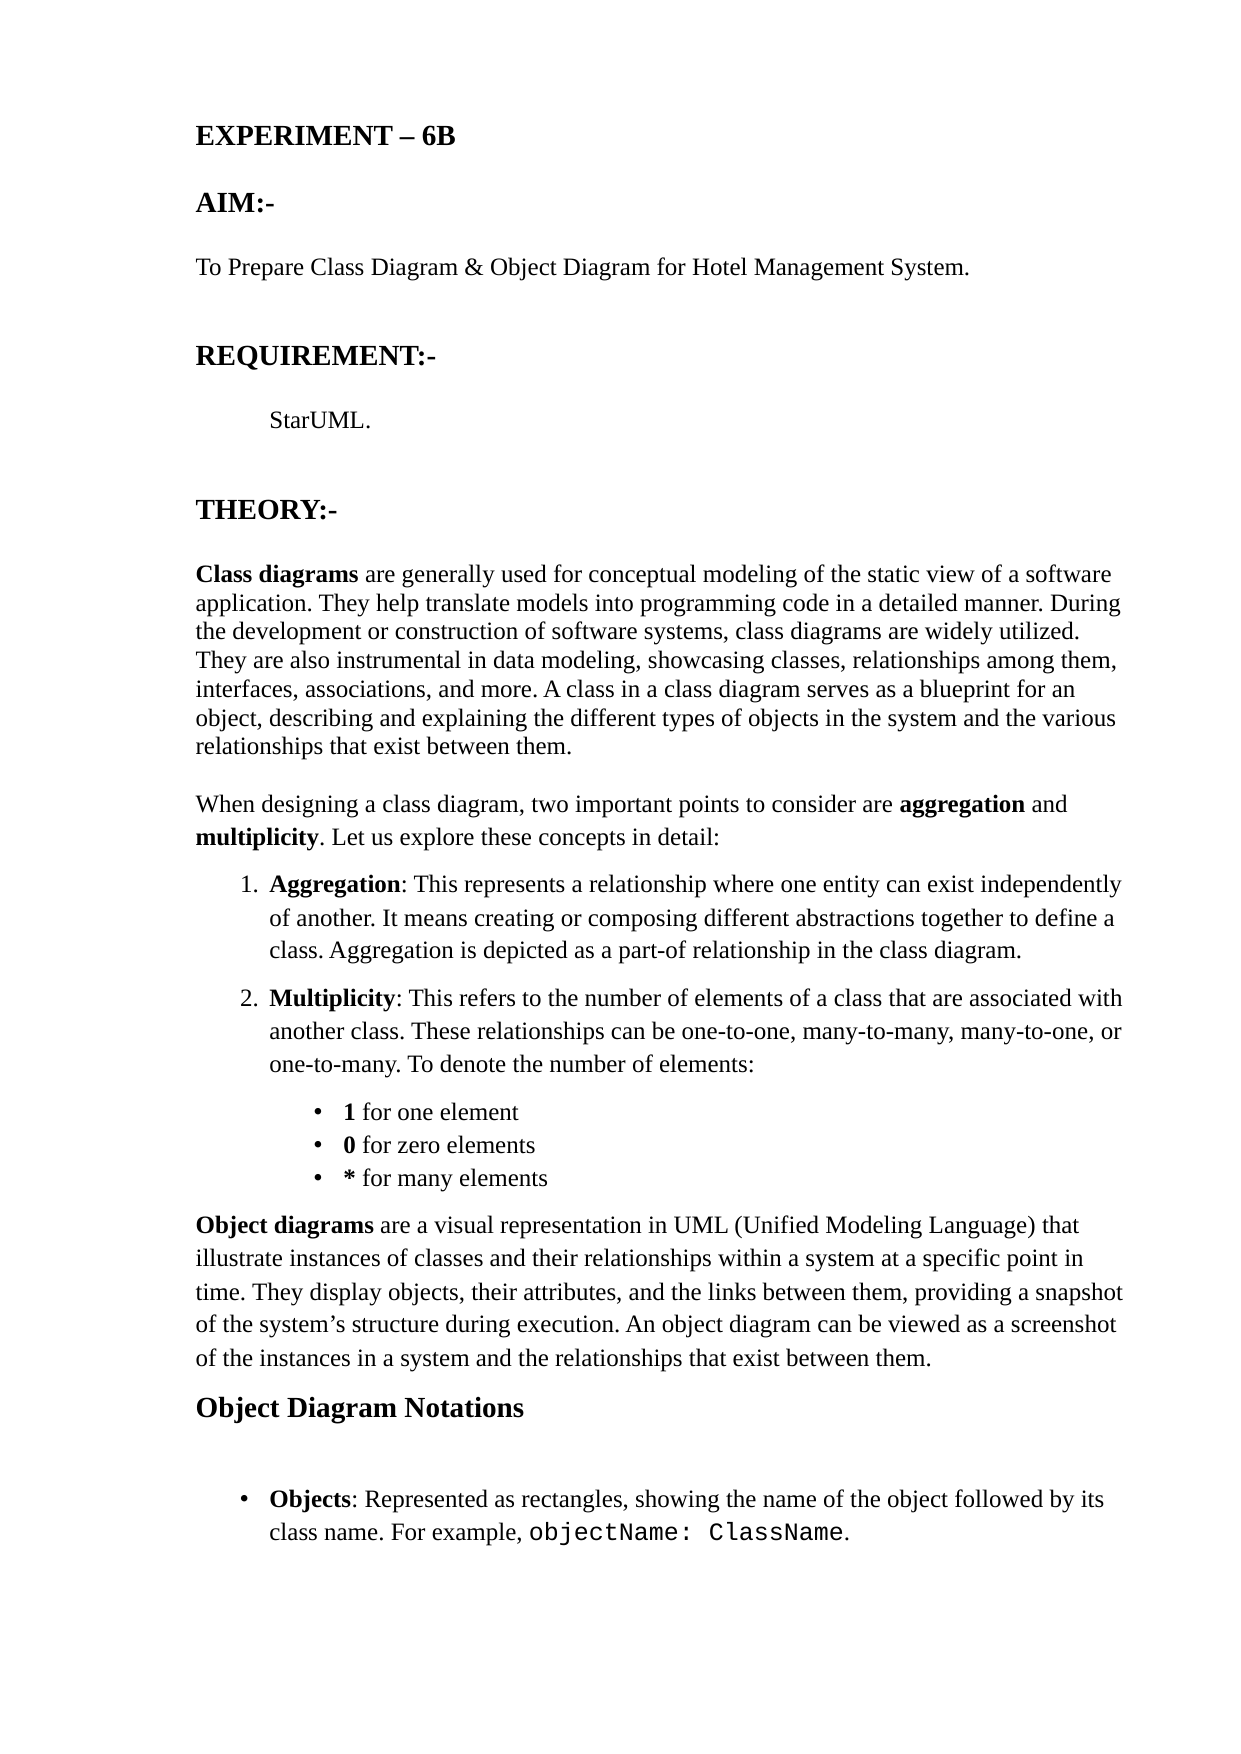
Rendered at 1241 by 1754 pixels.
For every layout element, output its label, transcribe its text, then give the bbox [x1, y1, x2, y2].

list Objects: Represented as rectangles, showing the name of the object followed by its class name. For example, objectName: ClassName. [240, 1484, 1123, 1548]
list * for many elements [313, 1163, 1123, 1192]
text Object diagrams are a visual representation in UML (Unified Modeling Language) that illustrate instances of classes and their relationships within a system at a specific point in time. They display objects, their attributes, and the links between them, providing a snapshot of the system’s structure during execution. An object diagram can be viewed as a screenshot of the instances in a system and the relationships that exist between them. [195, 1211, 1123, 1371]
text EXPERIMENT – 6B [195, 118, 1123, 152]
list Multiplicity: This refers to the number of elements of a class that are associated with another class. These relationships can be one-to-one, many-to-many, many-to-one, or one-to-many. To denote the number of elements: [240, 983, 1123, 1078]
subtitle Object Diagram Notations [195, 1390, 1123, 1424]
list 1 for one element [313, 1097, 1123, 1126]
text THEORY:- [195, 492, 1123, 525]
text REQUIREMENT:- [195, 338, 1123, 372]
list Aggregation: This represents a relationship where one entity can exist independently of another. It means creating or composing different abstractions together to define a class. Aggregation is depicted as a part-of relationship in the class diagram. [240, 869, 1123, 964]
list 0 for zero elements [313, 1130, 1123, 1159]
text To Prepare Class Diagram & Object Diagram for Hotel Management System. [195, 252, 1123, 281]
text Class diagrams are generally used for conceptual modeling of the static view of a software application. They help translate models into programming code in a detailed manner. During the development or construction of software systems, class diagrams are widely utilized. They are also instrumental in data modeling, showcasing classes, relationships among them, interfaces, associations, and more. A class in a class diagram serves as a blueprint for an object, describing and explaining the different types of objects in the system and the various relationships that exist between them. [195, 559, 1123, 760]
text AIM:- [195, 185, 1123, 219]
text When designing a class diagram, two important points to consider are aggregation and multiplicity. Let us explore these concepts in detail: [195, 789, 1123, 851]
text StarUML. [195, 406, 1123, 434]
